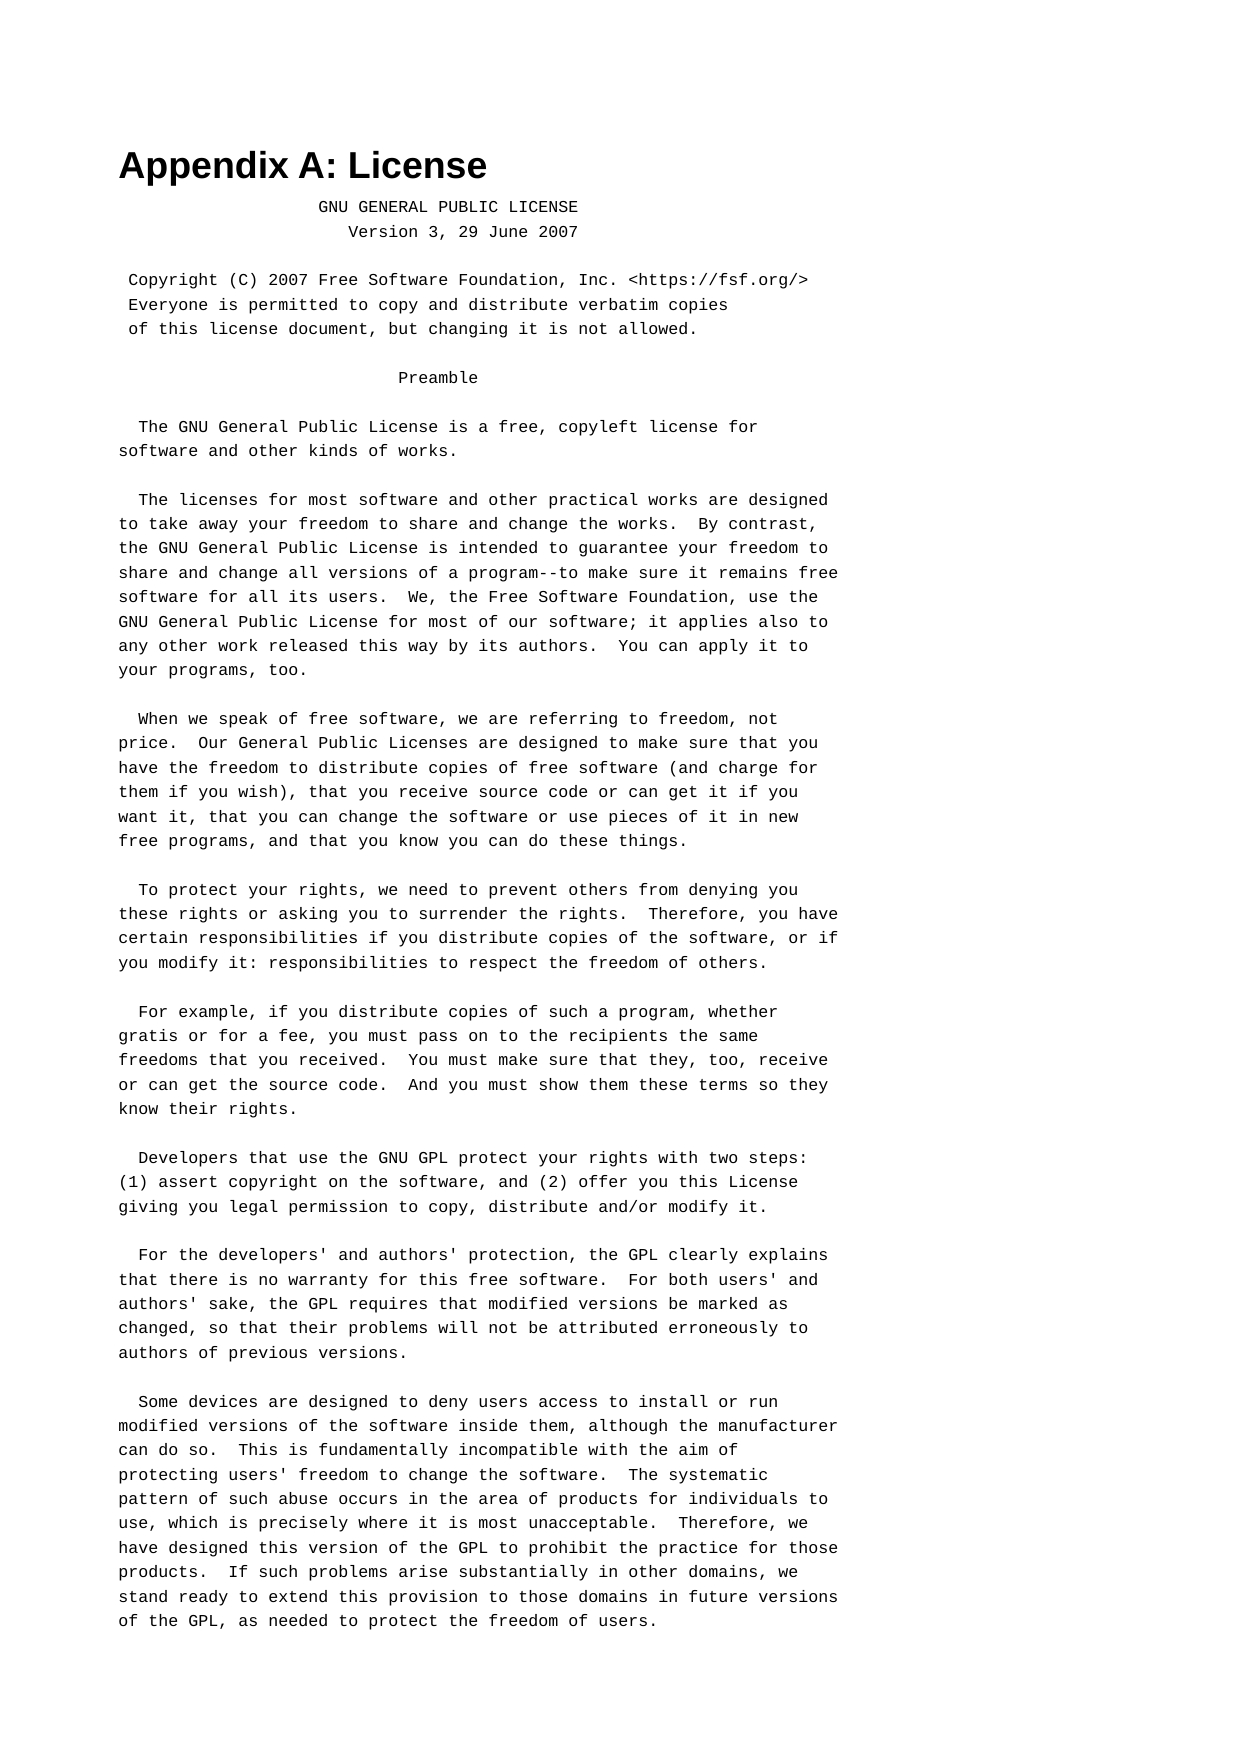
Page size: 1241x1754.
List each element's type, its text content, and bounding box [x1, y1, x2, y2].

text Preamble [118, 369, 1122, 388]
text have designed this version of the GPL to prohibit the practice for those [118, 1539, 1122, 1558]
text your programs, too. [118, 662, 1122, 681]
text software for all its users. We, the Free Software Foundation, use the [118, 589, 1122, 608]
text you modify it: responsibilities to respect the freedom of others. [118, 954, 1122, 973]
text When we speak of free software, we are referring to freedom, not [118, 711, 1122, 729]
text these rights or asking you to surrender the rights. Therefore, you have [118, 906, 1122, 924]
text authors' sake, the GPL requires that modified versions be marked as [118, 1296, 1122, 1314]
text For the developers' and authors' protection, the GPL clearly explains [118, 1247, 1122, 1266]
text The GNU General Public License is a free, copyleft license for [118, 418, 1122, 437]
text protecting users' freedom to change the software. The systematic [118, 1466, 1122, 1485]
text certain responsibilities if you distribute copies of the software, or if [118, 930, 1122, 949]
text authors of previous versions. [118, 1344, 1122, 1363]
text software and other kinds of works. [118, 442, 1122, 461]
text any other work released this way by its authors. You can apply it to [118, 637, 1122, 656]
text changed, so that their problems will not be attributed erroneously to [118, 1320, 1122, 1339]
text use, which is precisely where it is most unacceptable. Therefore, we [118, 1515, 1122, 1534]
text GNU General Public License for most of our software; it applies also to [118, 613, 1122, 632]
text of the GPL, as needed to protect the freedom of users. [118, 1612, 1122, 1631]
text Some devices are designed to deny users access to install or run [118, 1393, 1122, 1412]
text the GNU General Public License is intended to guarantee your freedom to [118, 540, 1122, 559]
text them if you wish), that you receive source code or can get it if you [118, 784, 1122, 803]
text freedoms that you received. You must make sure that they, too, receive [118, 1052, 1122, 1071]
text or can get the source code. And you must show them these terms so they [118, 1076, 1122, 1095]
text Copyright (C) 2007 Free Software Foundation, Inc. <https://fsf.org/> [118, 272, 1122, 291]
text (1) assert copyright on the software, and (2) offer you this License [118, 1174, 1122, 1193]
text can do so. This is fundamentally incompatible with the aim of [118, 1442, 1122, 1461]
text to take away your freedom to share and change the works. By contrast, [118, 516, 1122, 534]
text of this license document, but changing it is not allowed. [118, 321, 1122, 339]
text that there is no warranty for this free software. For both users' and [118, 1271, 1122, 1290]
text price. Our General Public Licenses are designed to make sure that you [118, 735, 1122, 754]
text pattern of such abuse occurs in the area of products for individuals to [118, 1491, 1122, 1509]
text Everyone is permitted to copy and distribute verbatim copies [118, 296, 1122, 315]
text To protect your rights, we need to prevent others from denying you [118, 881, 1122, 900]
text have the freedom to distribute copies of free software (and charge for [118, 759, 1122, 778]
text gratis or for a fee, you must pass on to the recipients the same [118, 1027, 1122, 1046]
text products. If such problems arise substantially in other domains, we [118, 1564, 1122, 1583]
text share and change all versions of a program--to make sure it remains free [118, 564, 1122, 583]
text Version 3, 29 June 2007 [118, 223, 1122, 242]
text The licenses for most software and other practical works are designed [118, 491, 1122, 510]
text For example, if you distribute copies of such a program, whether [118, 1003, 1122, 1022]
text free programs, and that you know you can do these things. [118, 832, 1122, 851]
text know their rights. [118, 1101, 1122, 1119]
subtitle Appendix A: License [118, 143, 1122, 186]
text GNU GENERAL PUBLIC LICENSE [118, 199, 1122, 218]
text modified versions of the software inside them, although the manufacturer [118, 1417, 1122, 1436]
text stand ready to extend this provision to those domains in future versions [118, 1588, 1122, 1607]
text Developers that use the GNU GPL protect your rights with two steps: [118, 1149, 1122, 1168]
text giving you legal permission to copy, distribute and/or modify it. [118, 1198, 1122, 1217]
text want it, that you can change the software or use pieces of it in new [118, 808, 1122, 827]
